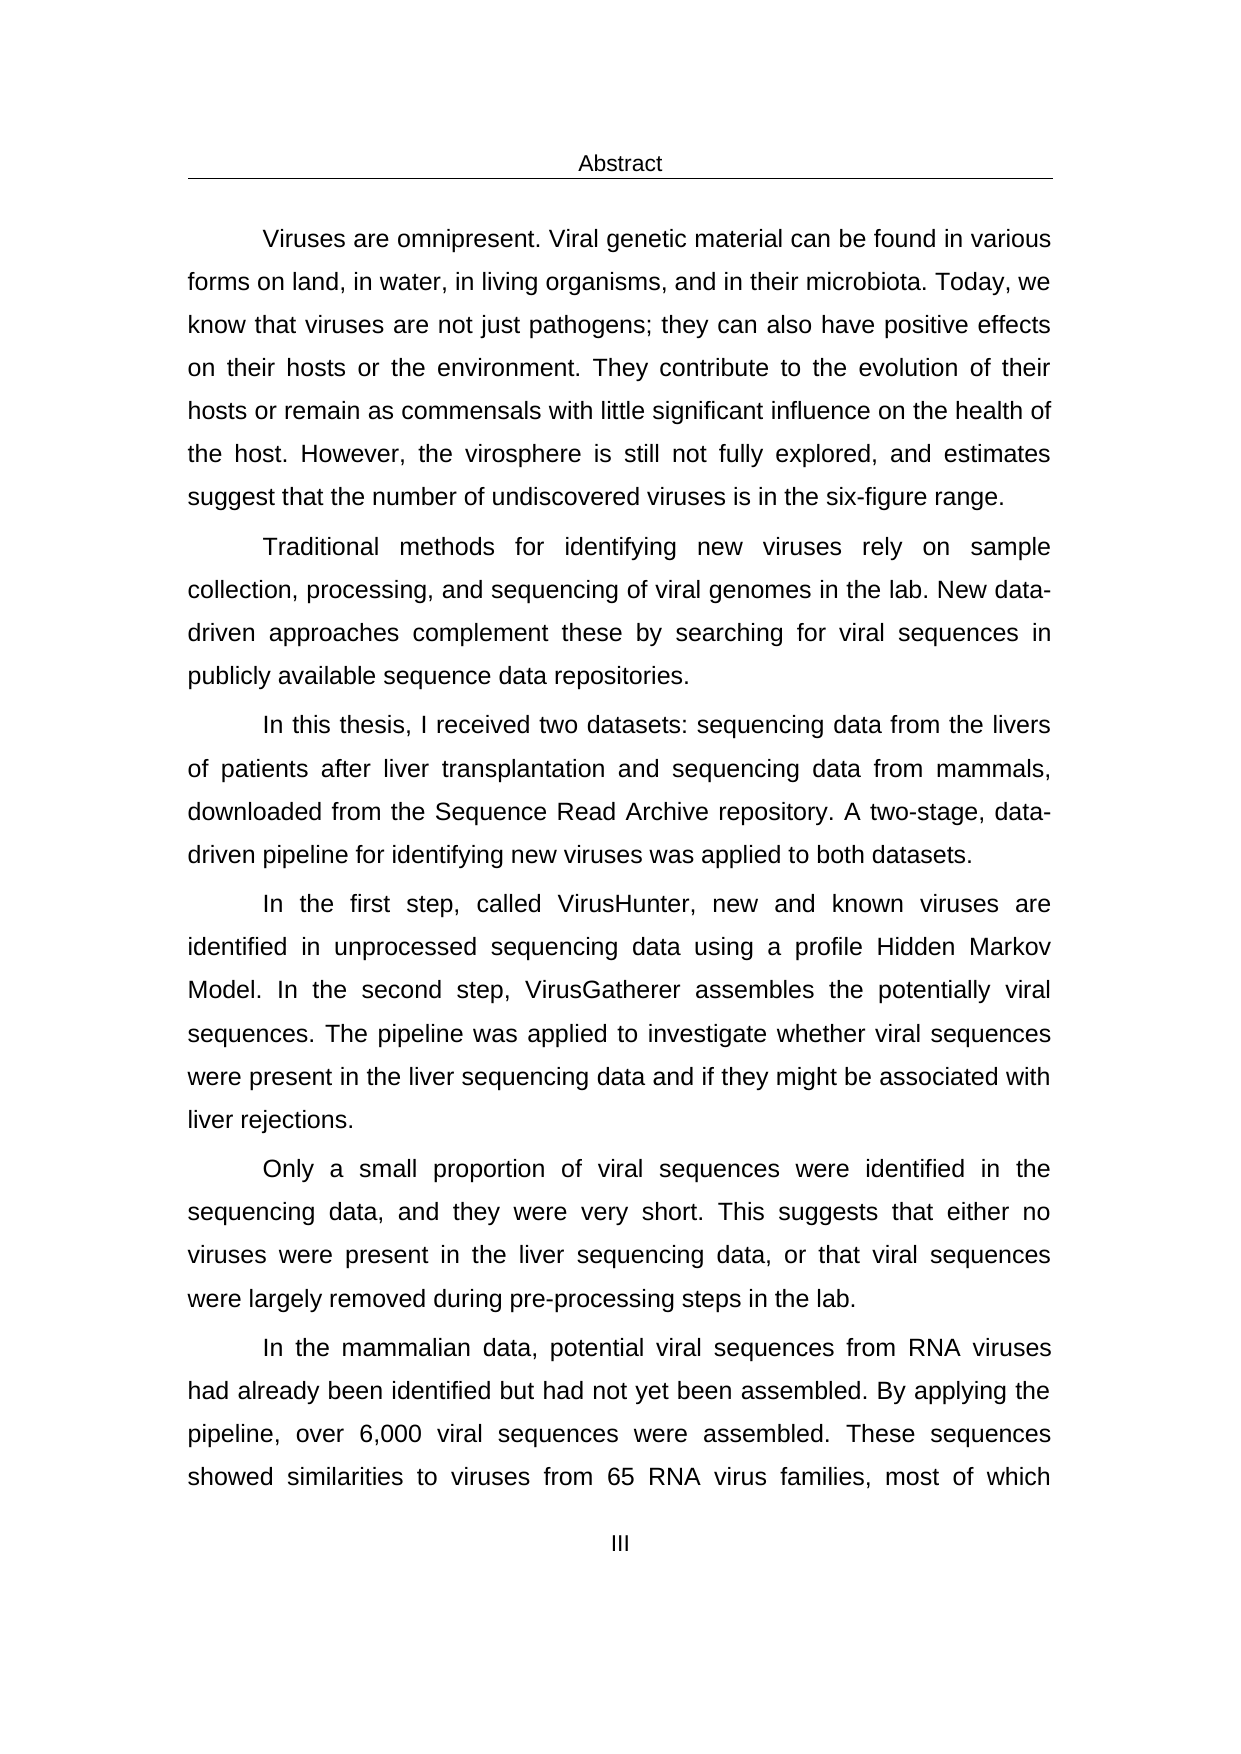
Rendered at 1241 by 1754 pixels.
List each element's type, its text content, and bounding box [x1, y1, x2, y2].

text Only a small proportion of viral sequences were identified in the sequencing data, and they were very short. This suggests that either no viruses were present in the liver sequencing data, or that viral sequences were largely removed during pre-processing steps in the lab. [187, 1154, 1053, 1312]
text Traditional methods for identifying new viruses rely on sample collection, processing, and sequencing of viral genomes in the lab. New data-driven approaches complement these by searching for viral sequences in publicly available sequence data repositories. [187, 532, 1053, 690]
text Viruses are omnipresent. Viral genetic material can be found in various forms on land, in water, in living organisms, and in their microbiota. Today, we know that viruses are not just pathogens; they can also have positive effects on their hosts or the environment. They contribute to the evolution of their hosts or remain as commensals with little significant influence on the health of the host. However, the virosphere is still not fully explored, and estimates suggest that the number of undiscovered viruses is in the six-figure range. [187, 223, 1053, 511]
text In the first step, called VirusHunter, new and known viruses are identified in unprocessed sequencing data using a profile Hidden Markov Model. In the second step, VirusGatherer assembles the potentially viral sequences. The pipeline was applied to investigate whether viral sequences were present in the liver sequencing data and if they might be associated with liver rejections. [187, 889, 1053, 1133]
text In the mammalian data, potential viral sequences from RNA viruses had already been identified but had not yet been assembled. By applying the pipeline, over 6,000 viral sequences were assembled. These sequences showed similarities to viruses from 65 RNA virus families, most of which [187, 1333, 1053, 1491]
text In this thesis, I received two datasets: sequencing data from the livers of patients after liver transplantation and sequencing data from mammals, downloaded from the Sequence Read Archive repository. A two-stage, data-driven pipeline for identifying new viruses was applied to both datasets. [187, 710, 1053, 868]
